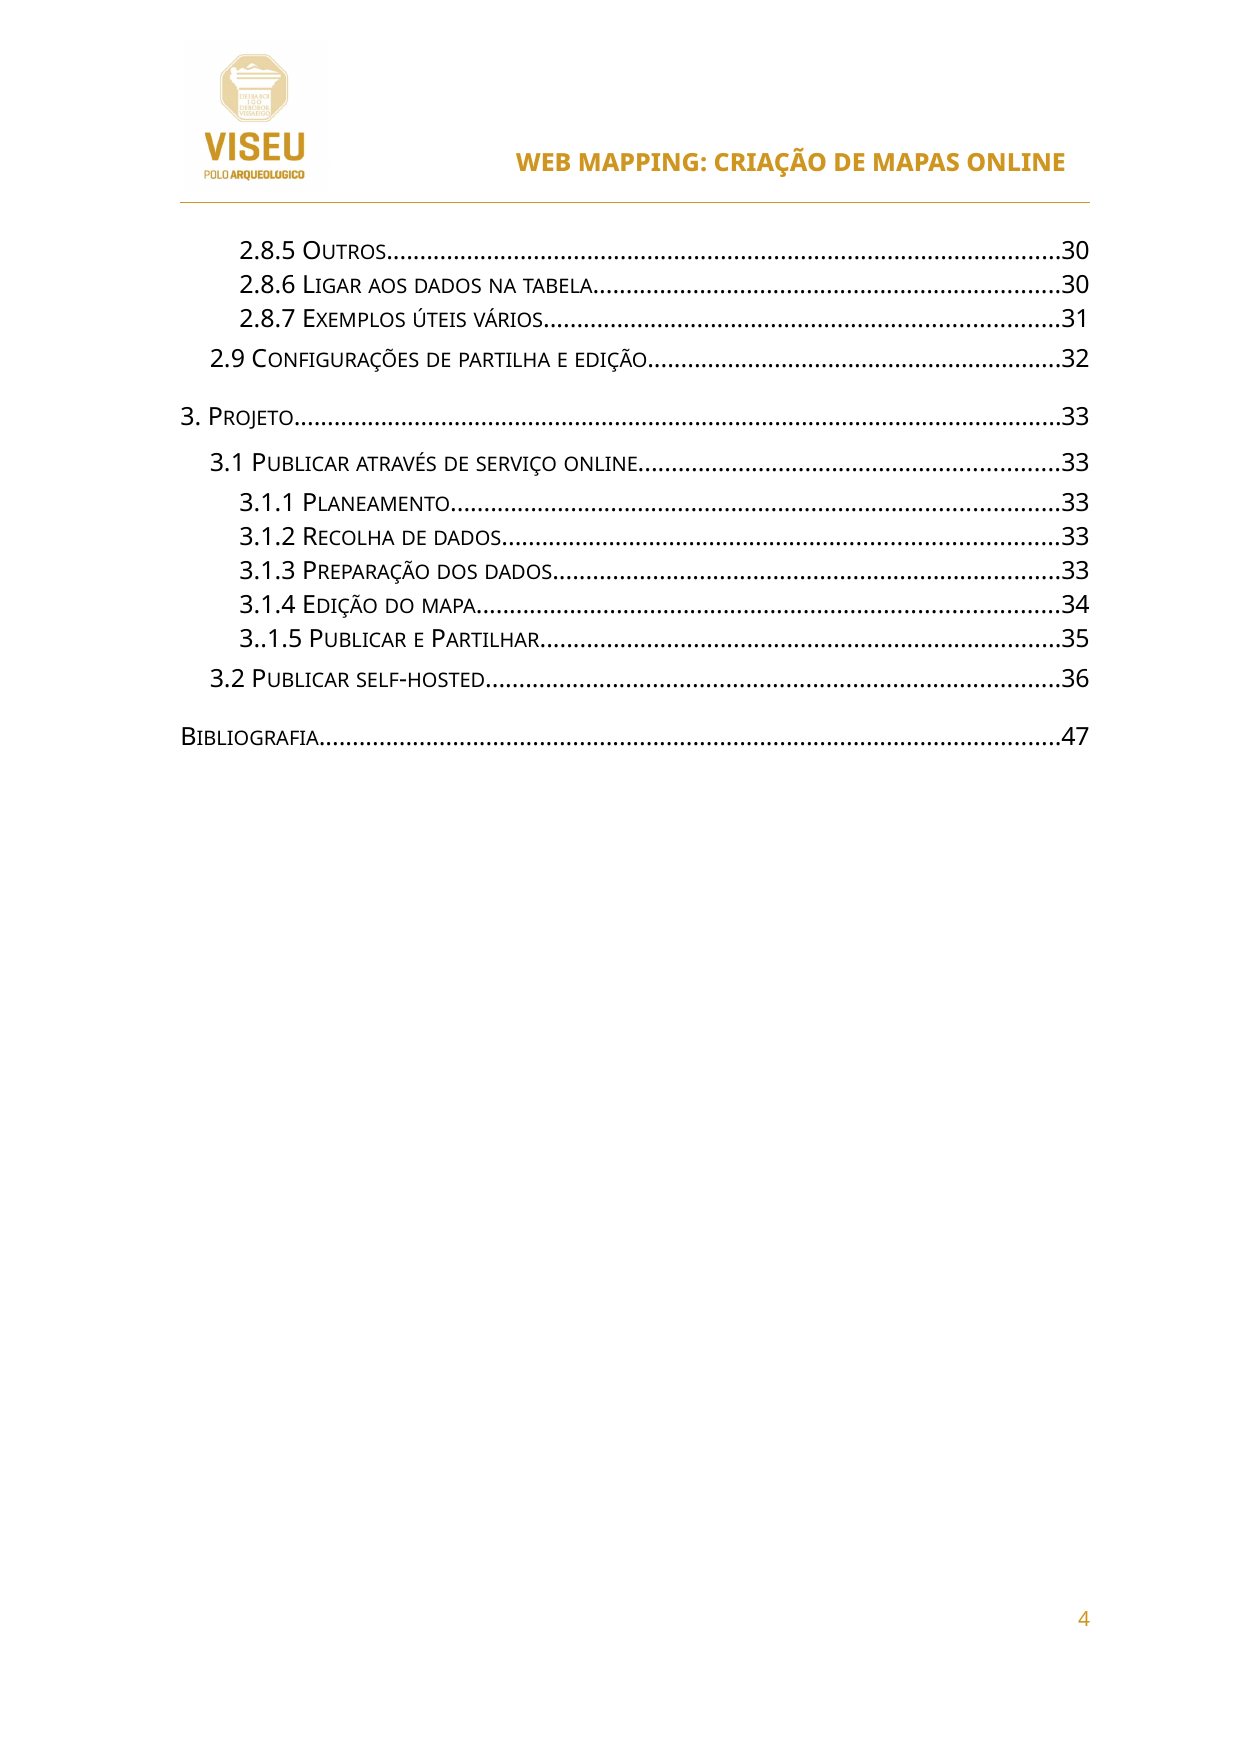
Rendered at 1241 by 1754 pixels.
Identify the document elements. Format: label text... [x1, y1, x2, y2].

text 3.1.1 Planeamento 33 [239, 484, 1090, 518]
text 3.1.3 Preparação dos dados 33 [239, 552, 1090, 586]
text 3..1.5 Publicar e Partilhar 35 [239, 620, 1090, 654]
text 3.1.4 Edição do mapa 34 [239, 586, 1090, 620]
text 3.1 Publicar através de serviço online 33 [209, 444, 1090, 478]
text 3. Projeto 33 [180, 398, 1090, 432]
text 2.8.7 Exemplos úteis vários 31 [239, 301, 1090, 334]
text 3.1.2 Recolha de dados 33 [239, 518, 1090, 552]
text 2.8.5 Outros 30 [239, 232, 1090, 266]
text 2.9 Configurações de partilha e edição 32 [209, 341, 1090, 374]
text Bibliografia 47 [180, 718, 1090, 752]
text 2.8.6 Ligar aos dados na tabela 30 [239, 266, 1090, 301]
text 3.2 Publicar self-hosted 36 [209, 660, 1090, 694]
